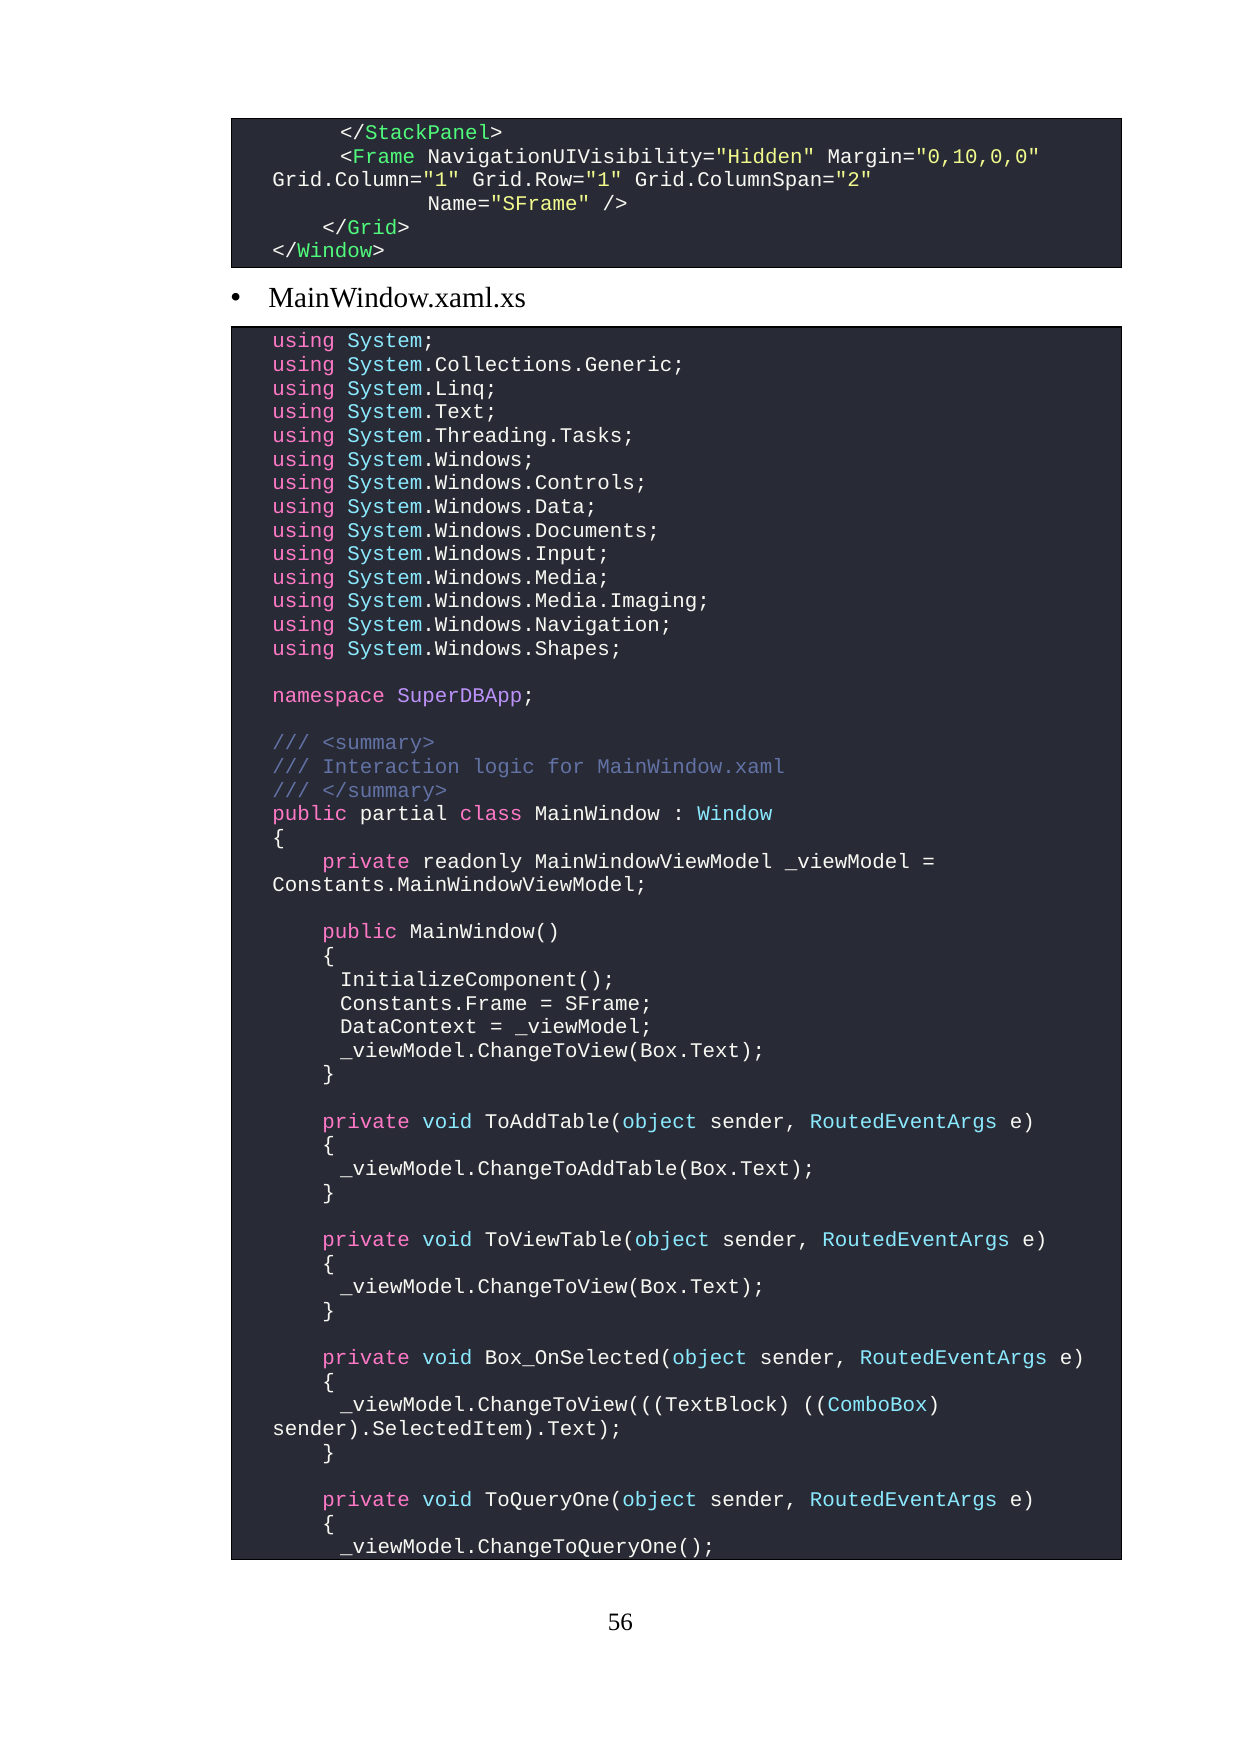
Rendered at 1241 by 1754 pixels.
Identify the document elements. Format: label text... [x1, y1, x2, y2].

list using System.Collections.Generic; [232, 350, 1121, 374]
list Constants.Frame = SFrame; [232, 988, 1121, 1012]
list MainWindow.xaml.xs [231, 280, 1122, 314]
list private readonly MainWindowViewModel _viewModel = Constants.MainWindowViewModel; [232, 847, 1121, 894]
list </Window> [232, 236, 1121, 267]
list _viewModel.ChangeToView(((TextBlock) ((ComboBox) sender).SelectedItem).Text); [232, 1391, 1121, 1438]
list using System.Windows.Shapes; [232, 634, 1121, 657]
list private void Box_OnSelected(object sender, RoutedEventArgs e) [232, 1343, 1121, 1367]
list using System.Windows.Input; [232, 539, 1121, 563]
list /// Interaction logic for MainWindow.xaml [232, 752, 1121, 776]
list namespace SuperDBApp; [232, 681, 1121, 705]
list <Frame NavigationUIVisibility="Hidden" Margin="0,10,0,0" Grid.Column="1" Grid.Row="1" Grid.ColumnSpan="2" [232, 142, 1121, 189]
list using System.Windows.Controls; [232, 468, 1121, 492]
list { [232, 941, 1121, 965]
list using System.Windows.Data; [232, 492, 1121, 516]
list } [232, 1059, 1121, 1083]
list private void ToQueryOne(object sender, RoutedEventArgs e) [232, 1485, 1121, 1509]
list Name="SFrame" /> [232, 189, 1121, 213]
list _viewModel.ChangeToAddTable(Box.Text); [232, 1154, 1121, 1178]
list using System.Windows.Navigation; [232, 610, 1121, 634]
list _viewModel.ChangeToQueryOne(); [232, 1532, 1121, 1559]
list using System.Windows; [232, 445, 1121, 468]
list _viewModel.ChangeToView(Box.Text); [232, 1272, 1121, 1296]
list } [232, 1296, 1121, 1319]
list using System; [232, 328, 1121, 350]
list /// </summary> [232, 776, 1121, 799]
list </Grid> [232, 213, 1121, 236]
list { [232, 1130, 1121, 1154]
list { [232, 1509, 1121, 1532]
list public partial class MainWindow : Window [232, 799, 1121, 823]
list private void ToViewTable(object sender, RoutedEventArgs e) [232, 1225, 1121, 1249]
list using System.Linq; [232, 374, 1121, 397]
list { [232, 1367, 1121, 1391]
list InitializeComponent(); [232, 965, 1121, 988]
list _viewModel.ChangeToView(Box.Text); [232, 1036, 1121, 1059]
list } [232, 1178, 1121, 1201]
list using System.Text; [232, 397, 1121, 421]
list using System.Windows.Media; [232, 563, 1121, 587]
list public MainWindow() [232, 918, 1121, 941]
list using System.Windows.Media.Imaging; [232, 587, 1121, 610]
list { [232, 823, 1121, 847]
list } [232, 1438, 1121, 1461]
list private void ToAddTable(object sender, RoutedEventArgs e) [232, 1107, 1121, 1130]
list DataContext = _viewModel; [232, 1012, 1121, 1036]
list using System.Windows.Documents; [232, 516, 1121, 539]
list /// <summary> [232, 728, 1121, 752]
list </StackPanel> [232, 119, 1121, 142]
list { [232, 1249, 1121, 1272]
list using System.Threading.Tasks; [232, 421, 1121, 445]
